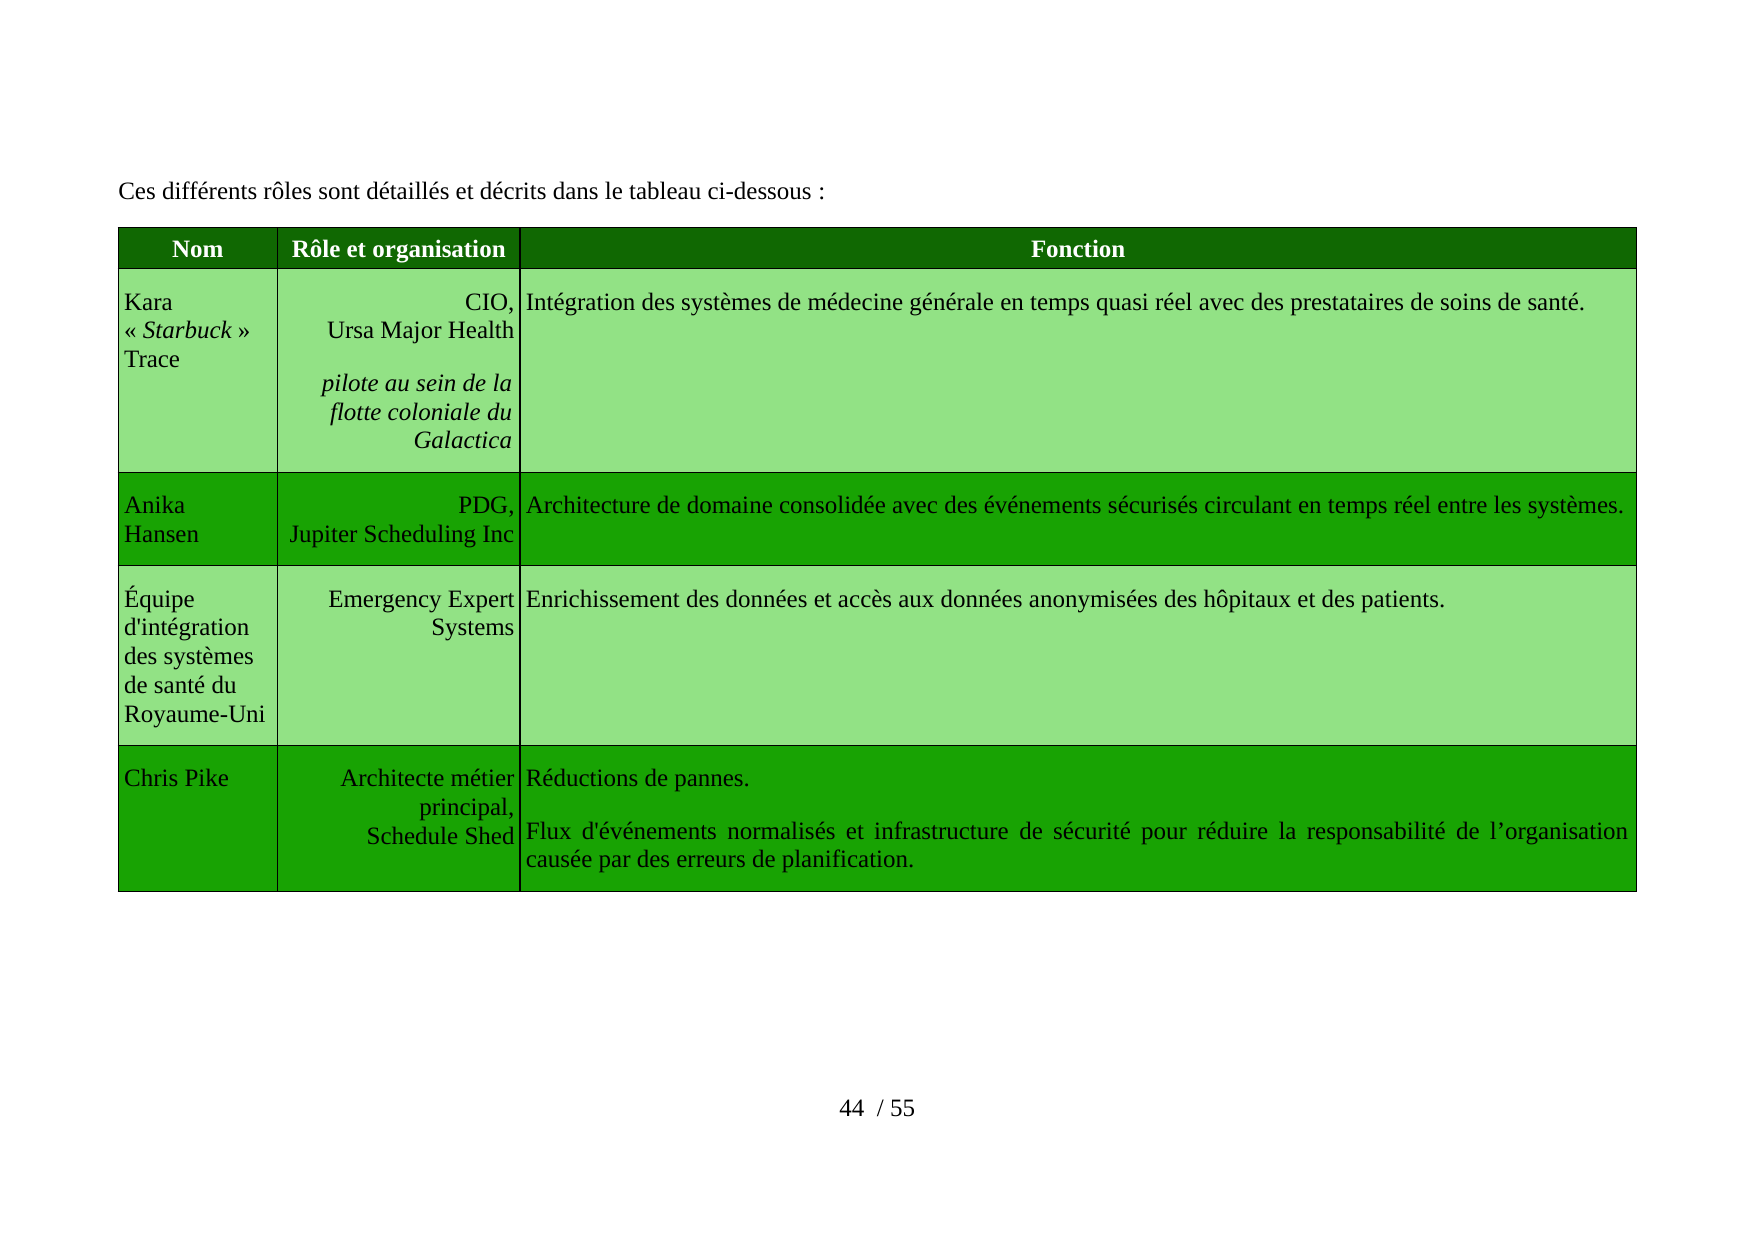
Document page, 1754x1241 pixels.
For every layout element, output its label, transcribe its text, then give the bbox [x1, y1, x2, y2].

table_cell Chris Pike [119, 746, 277, 891]
table_cell Enrichissement des données et accès aux données anonymisées des hôpitaux et des patients. [521, 566, 1636, 745]
table_cell Réductions de pannes. Flux d'événements normalisés et infrastructure de sécurité pour réduire la responsabilité de l’organisation causée par des erreurs de planification. [521, 746, 1636, 891]
text Ces différents rôles sont détaillés et décrits dans le tableau ci-dessous : [118, 176, 1636, 205]
table_cell Anika Hansen [119, 473, 277, 565]
table_cell Kara « Starbuck » Trace [119, 269, 277, 472]
table_header Fonction [521, 228, 1636, 268]
table_cell Emergency Expert Systems [278, 566, 519, 745]
table_cell PDG, Jupiter Scheduling Inc [278, 473, 519, 565]
table_header Rôle et organisation [278, 228, 519, 268]
table_cell CIO, Ursa Major Health pilote au sein de la flotte coloniale du Galactica [278, 269, 519, 472]
table_cell Architecture de domaine consolidée avec des événements sécurisés circulant en temps réel entre les systèmes. [521, 473, 1636, 565]
table_cell Architecte métier principal, Schedule Shed [278, 746, 519, 891]
table_header Nom [119, 228, 277, 268]
table_cell Intégration des systèmes de médecine générale en temps quasi réel avec des prestataires de soins de santé. [521, 269, 1636, 472]
table_cell Équipe d'intégration des systèmes de santé du Royaume-Uni [119, 566, 277, 745]
